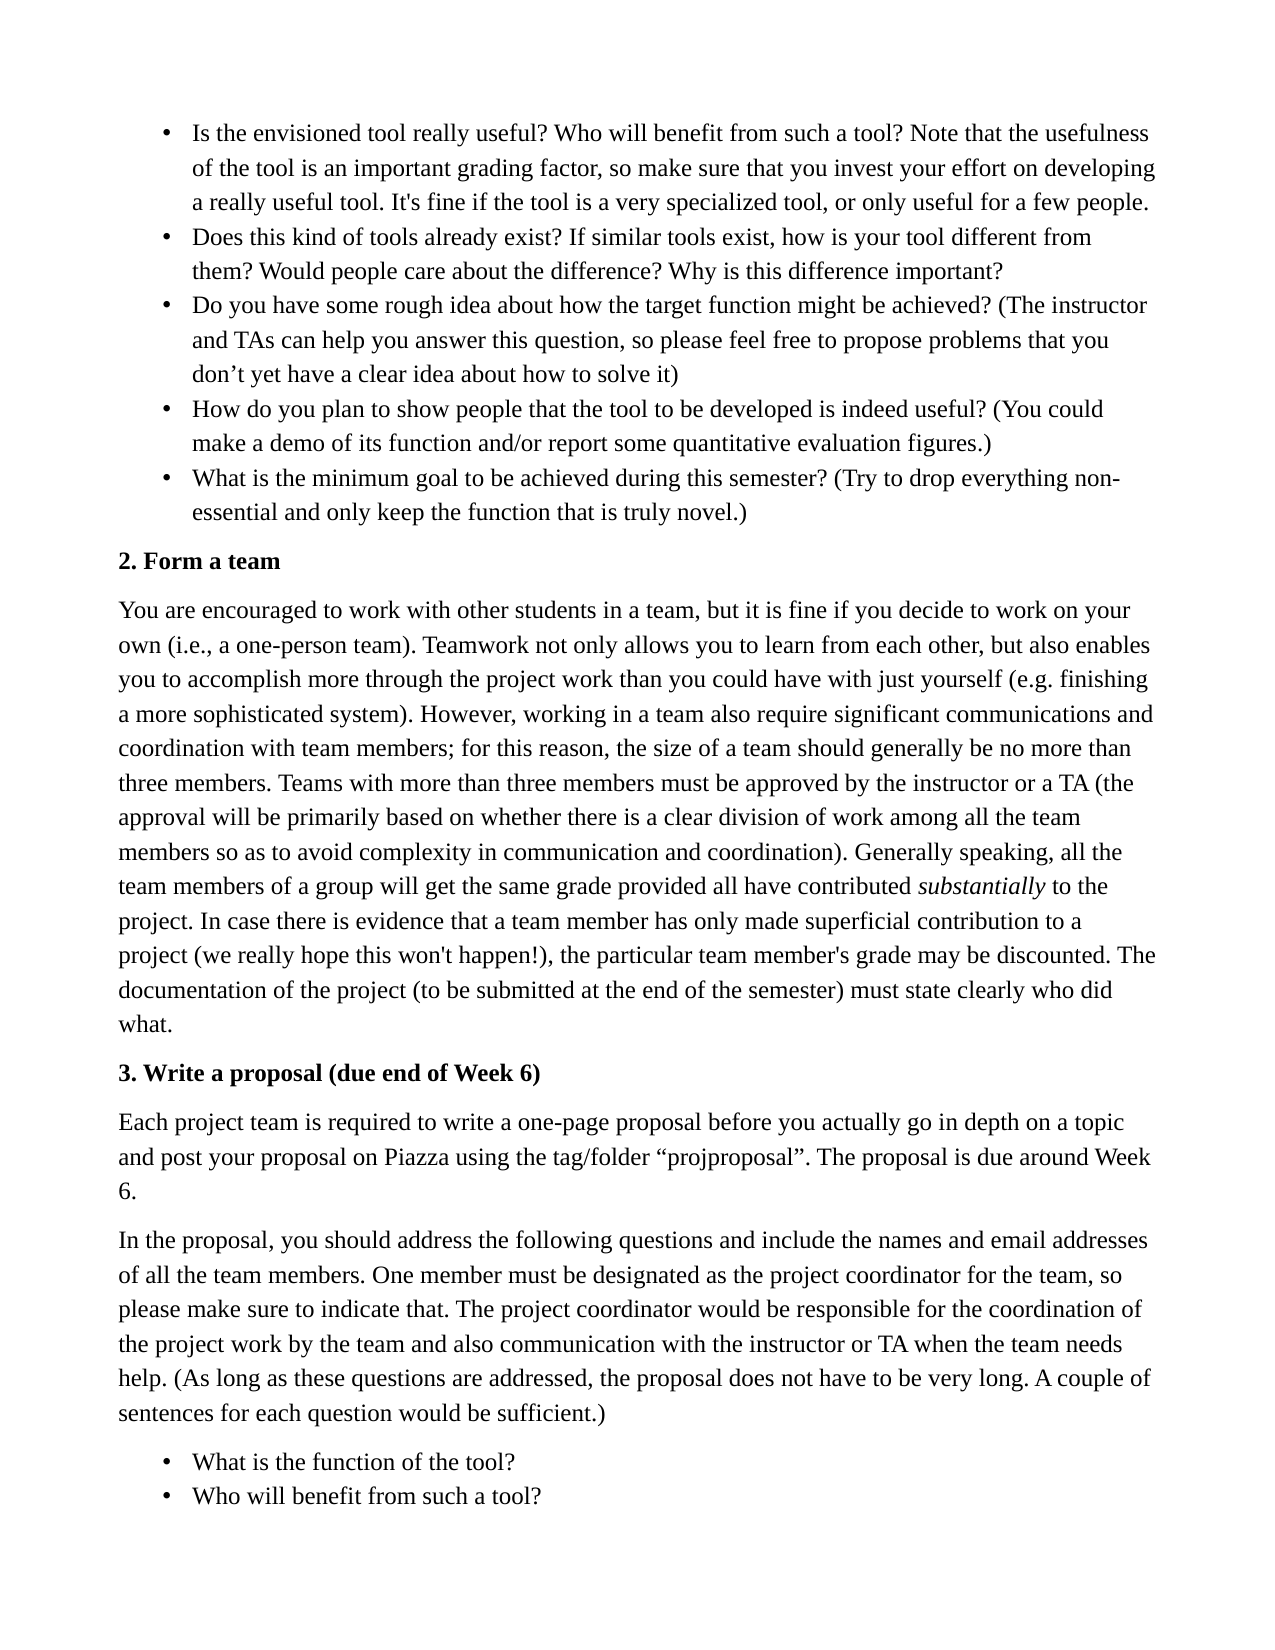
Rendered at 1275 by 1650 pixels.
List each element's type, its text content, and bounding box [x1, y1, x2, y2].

list What is the minimum goal to be achieved during this semester? (Try to drop everything non-essential and only keep the function that is truly novel.) [162, 463, 1157, 526]
text Each project team is required to write a one-page proposal before you actually go in depth on a topic and post your proposal on Piazza using the tag/folder “projproposal”. The proposal is due around Week 6. [118, 1107, 1157, 1205]
list Does this kind of tools already exist? If similar tools exist, how is your tool different from them? Would people care about the difference? Why is this difference important? [162, 222, 1157, 285]
text You are encouraged to work with other students in a team, but it is fine if you decide to work on your own (i.e., a one-person team). Teamwork not only allows you to learn from each other, but also enables you to accomplish more through the project work than you could have with just yourself (e.g. finishing a more sophisticated system). However, working in a team also require significant communications and coordination with team members; for this reason, the size of a team should generally be no more than three members. Teams with more than three members must be approved by the instructor or a TA (the approval will be primarily based on whether there is a clear division of work among all the team members so as to avoid complexity in communication and coordination). Generally speaking, all the team members of a group will get the same grade provided all have contributed substantially to the project. In case there is evidence that a team member has only made superficial contribution to a project (we really hope this won't happen!), the particular team member's grade may be discounted. The documentation of the project (to be submitted at the end of the semester) must state clearly who did what. [118, 596, 1157, 1038]
text 2. Form a team [118, 546, 1157, 575]
list What is the function of the tool? [162, 1447, 1157, 1476]
list How do you plan to show people that the tool to be developed is indeed useful? (You could make a demo of its function and/or report some quantitative evaluation figures.) [162, 394, 1157, 457]
list Do you have some rough idea about how the target function might be achieved? (The instructor and TAs can help you answer this question, so please feel free to propose problems that you don’t yet have a clear idea about how to solve it) [162, 291, 1157, 388]
list Is the envisioned tool really useful? Who will benefit from such a tool? Note that the usefulness of the tool is an important grading factor, so make sure that you invest your effort on developing a really useful tool. It's fine if the tool is a very specialized tool, or only useful for a few people. [162, 118, 1157, 216]
list Who will benefit from such a tool? [162, 1481, 1157, 1510]
text In the proposal, you should address the following questions and include the names and email addresses of all the team members. One member must be designated as the project coordinator for the team, so please make sure to indicate that. The project coordinator would be responsible for the coordination of the project work by the team and also communication with the instructor or TA when the team needs help. (As long as these questions are addressed, the proposal does not have to be very long. A couple of sentences for each question would be sufficient.) [118, 1225, 1157, 1427]
text 3. Write a proposal (due end of Week 6) [118, 1058, 1157, 1087]
